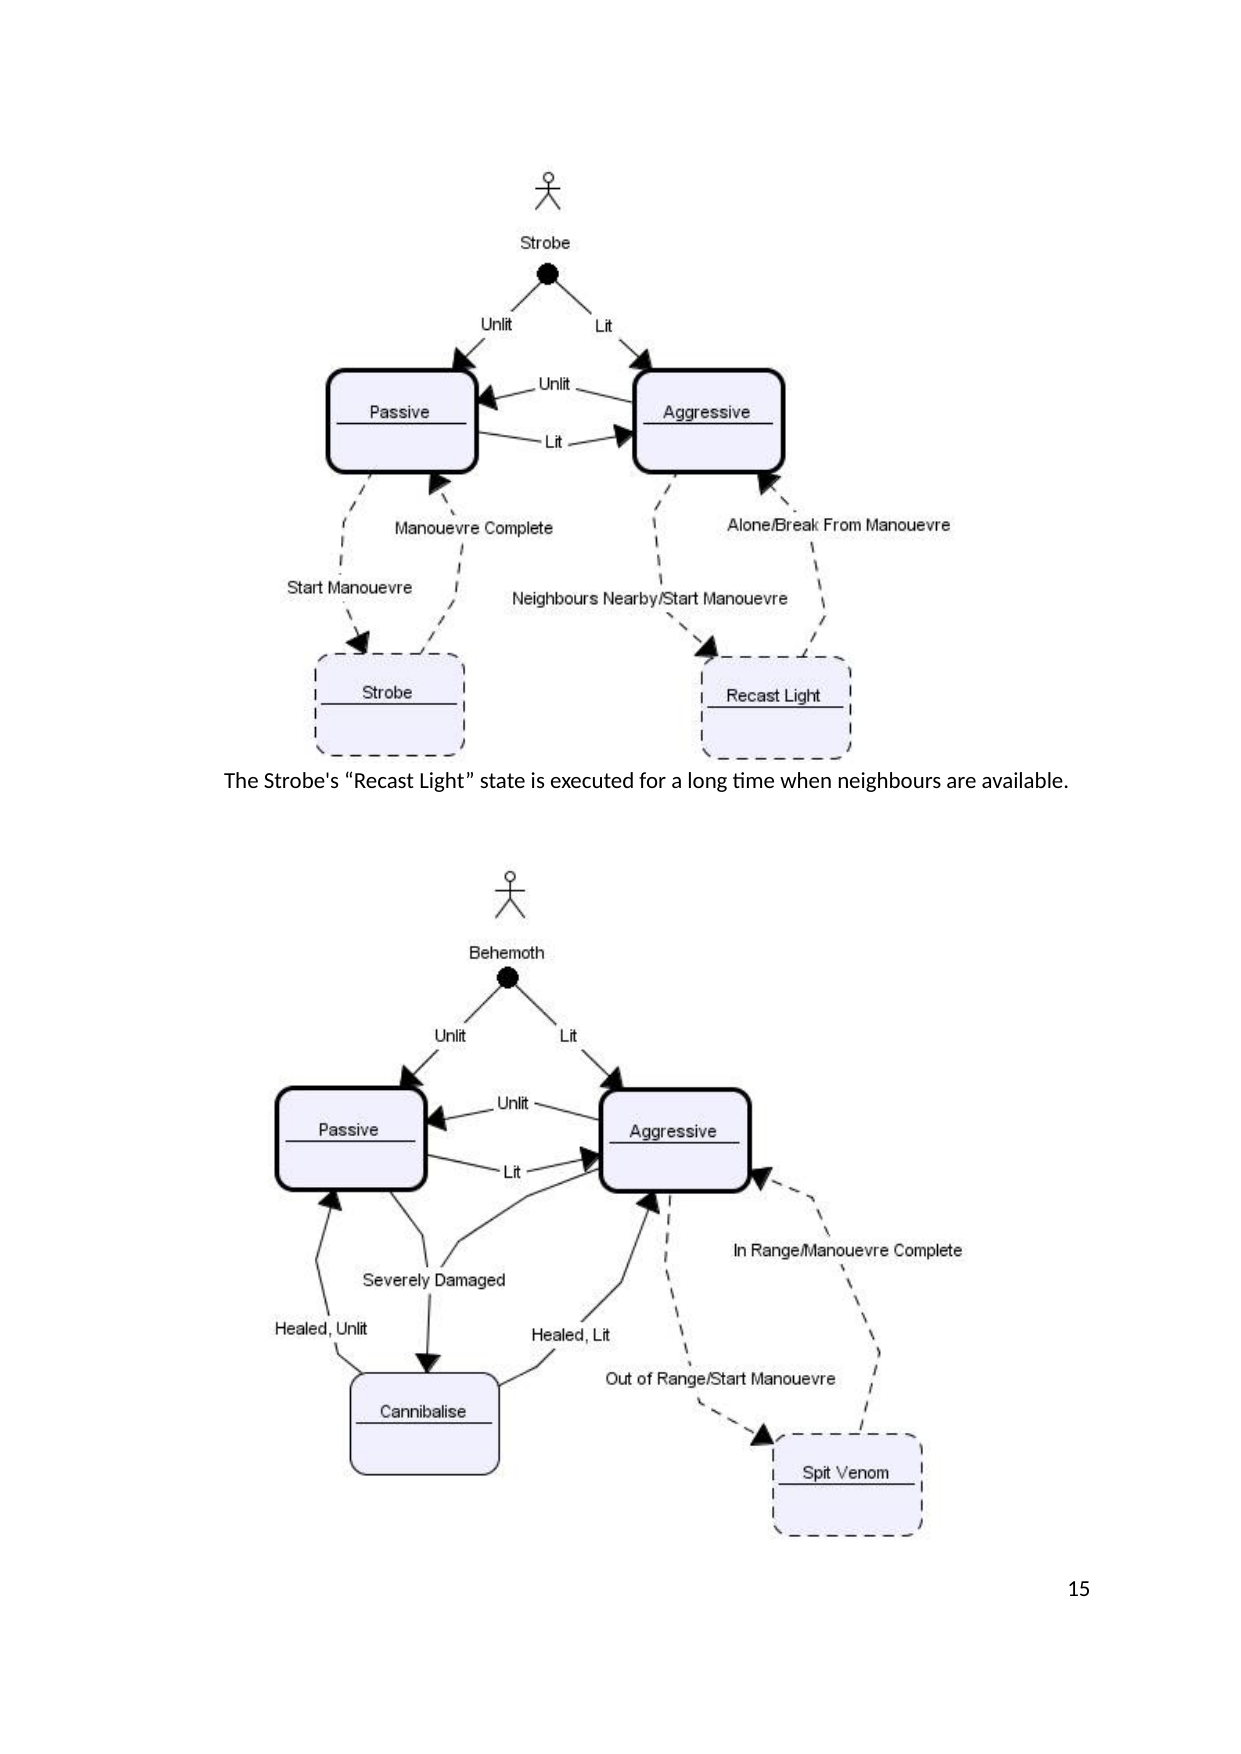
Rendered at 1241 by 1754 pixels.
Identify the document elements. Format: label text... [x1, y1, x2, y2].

text The Strobe's “Recast Light” state is executed for a long time when neighbours are available. [224, 150, 1090, 794]
picture [279, 152, 961, 763]
picture [267, 851, 973, 1540]
